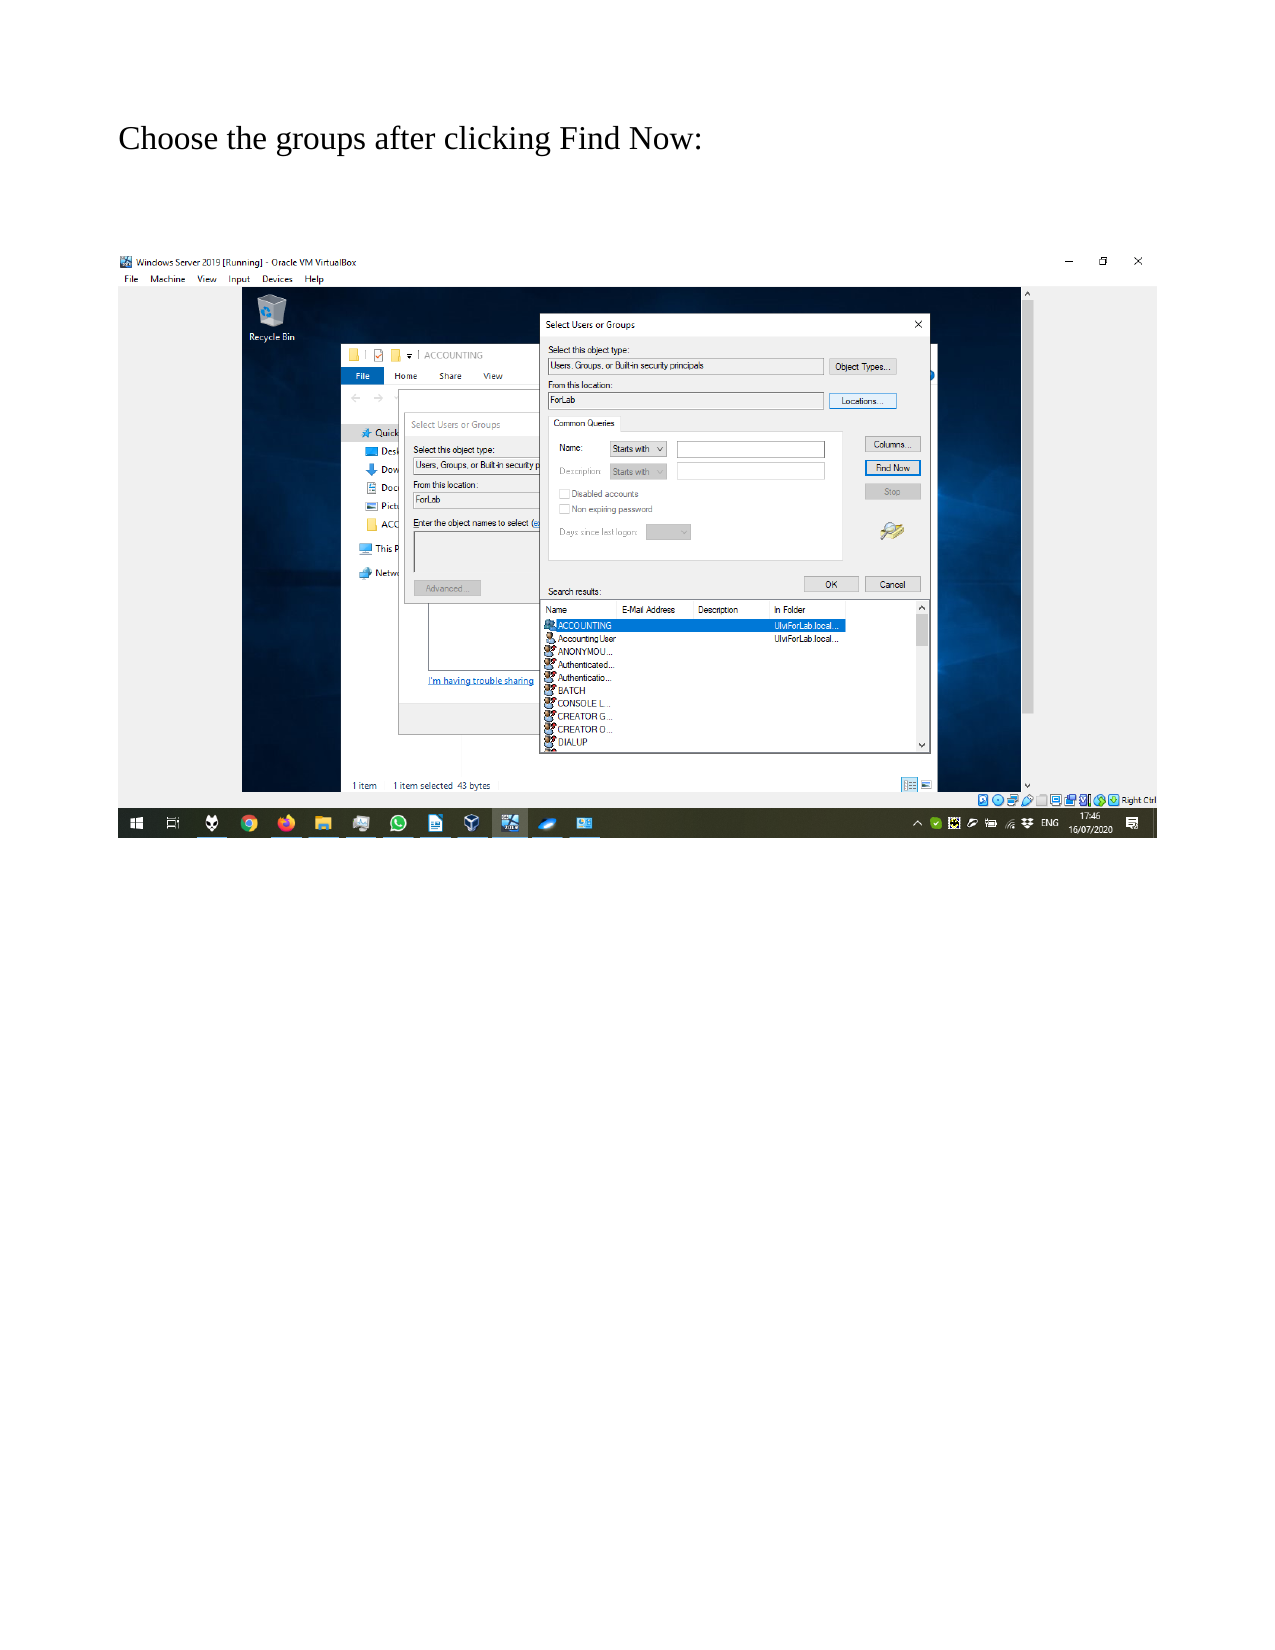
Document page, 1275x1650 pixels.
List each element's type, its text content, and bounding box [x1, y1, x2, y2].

text Choose the groups after clicking Find Now: [118, 118, 1157, 156]
picture [118, 253, 1157, 838]
